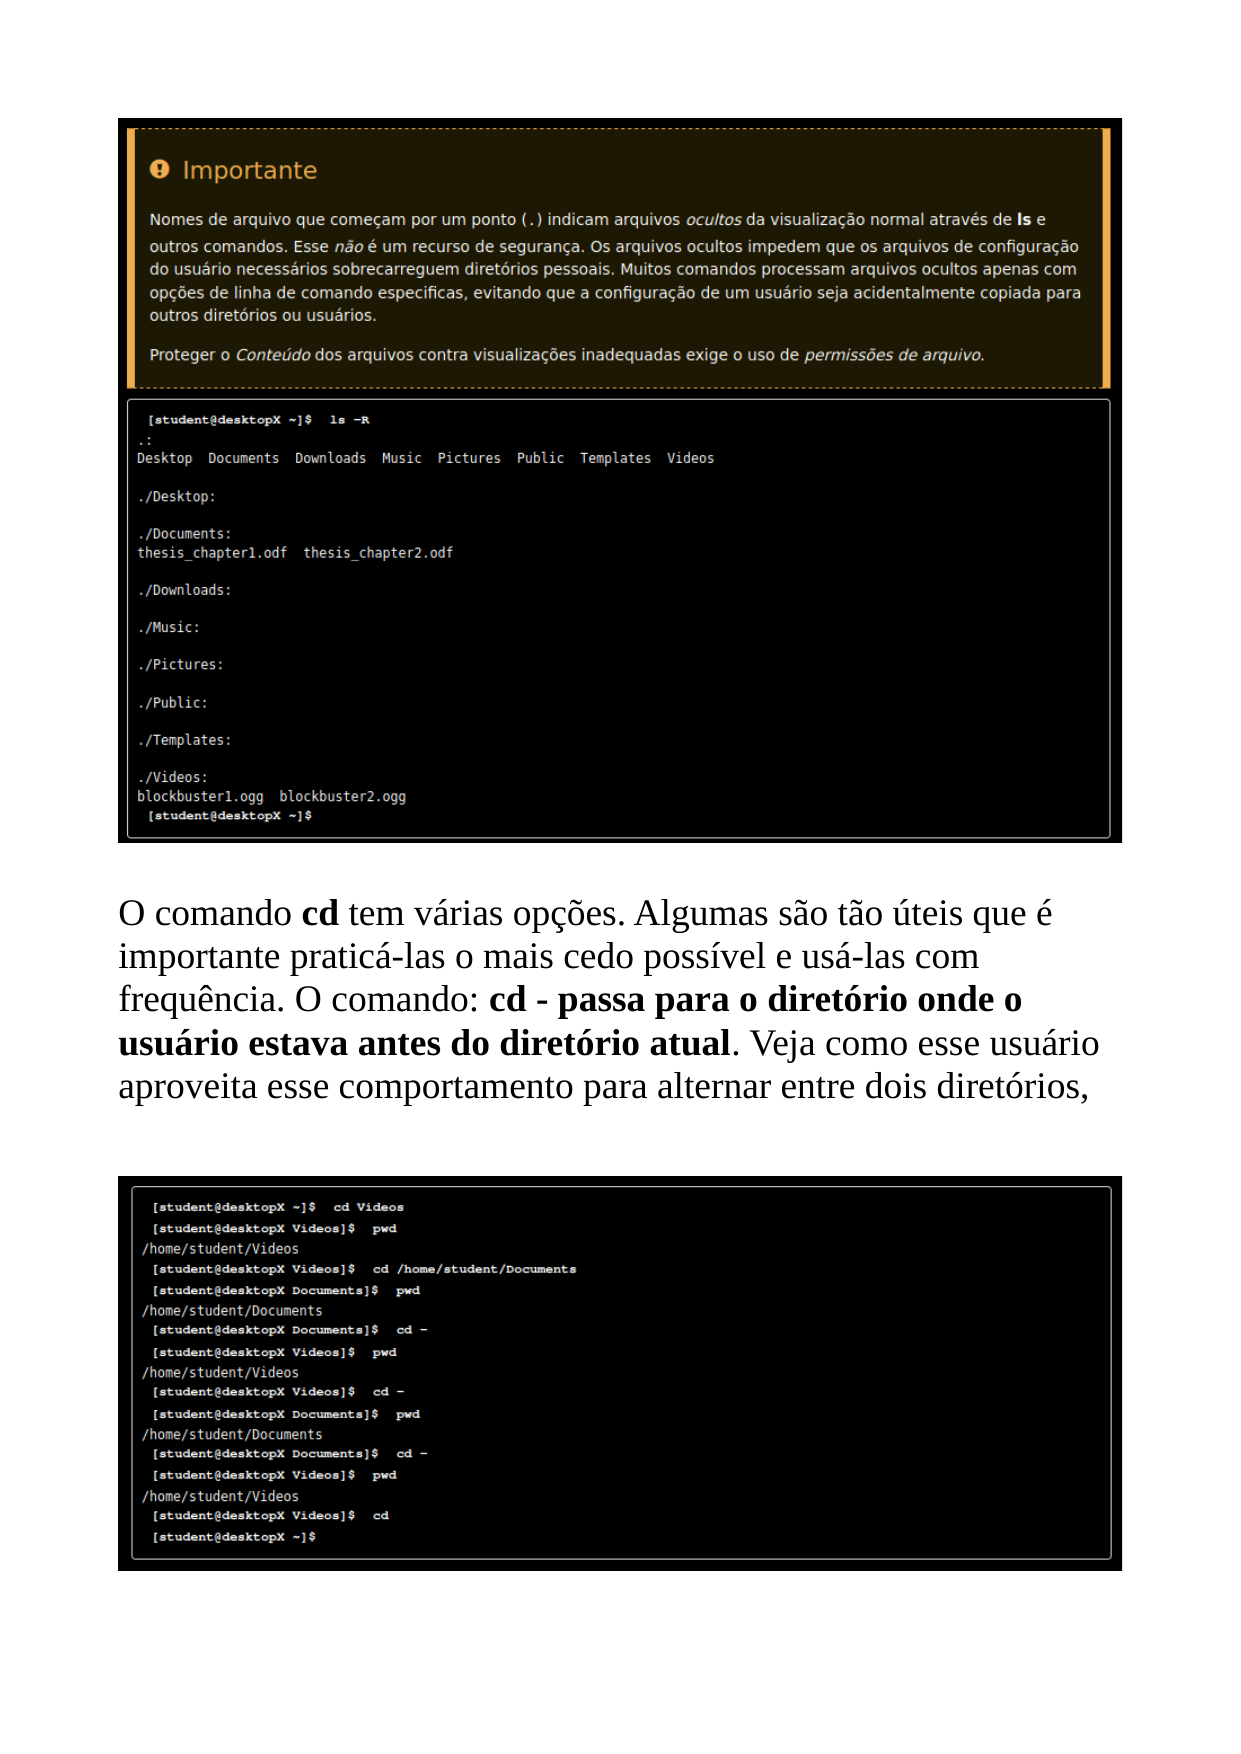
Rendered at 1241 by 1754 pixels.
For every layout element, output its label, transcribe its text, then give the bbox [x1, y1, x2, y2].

picture [118, 118, 1123, 843]
text O comando cd tem várias opções. Algumas são tão úteis que é importante praticá-las o mais cedo possível e usá-las com frequência. O comando: cd - passa para o diretório onde o usuário estava antes do diretório atual. Veja como esse usuário aproveita esse comportamento para alternar entre dois diretórios, [118, 891, 1122, 1106]
picture [118, 1176, 1123, 1571]
